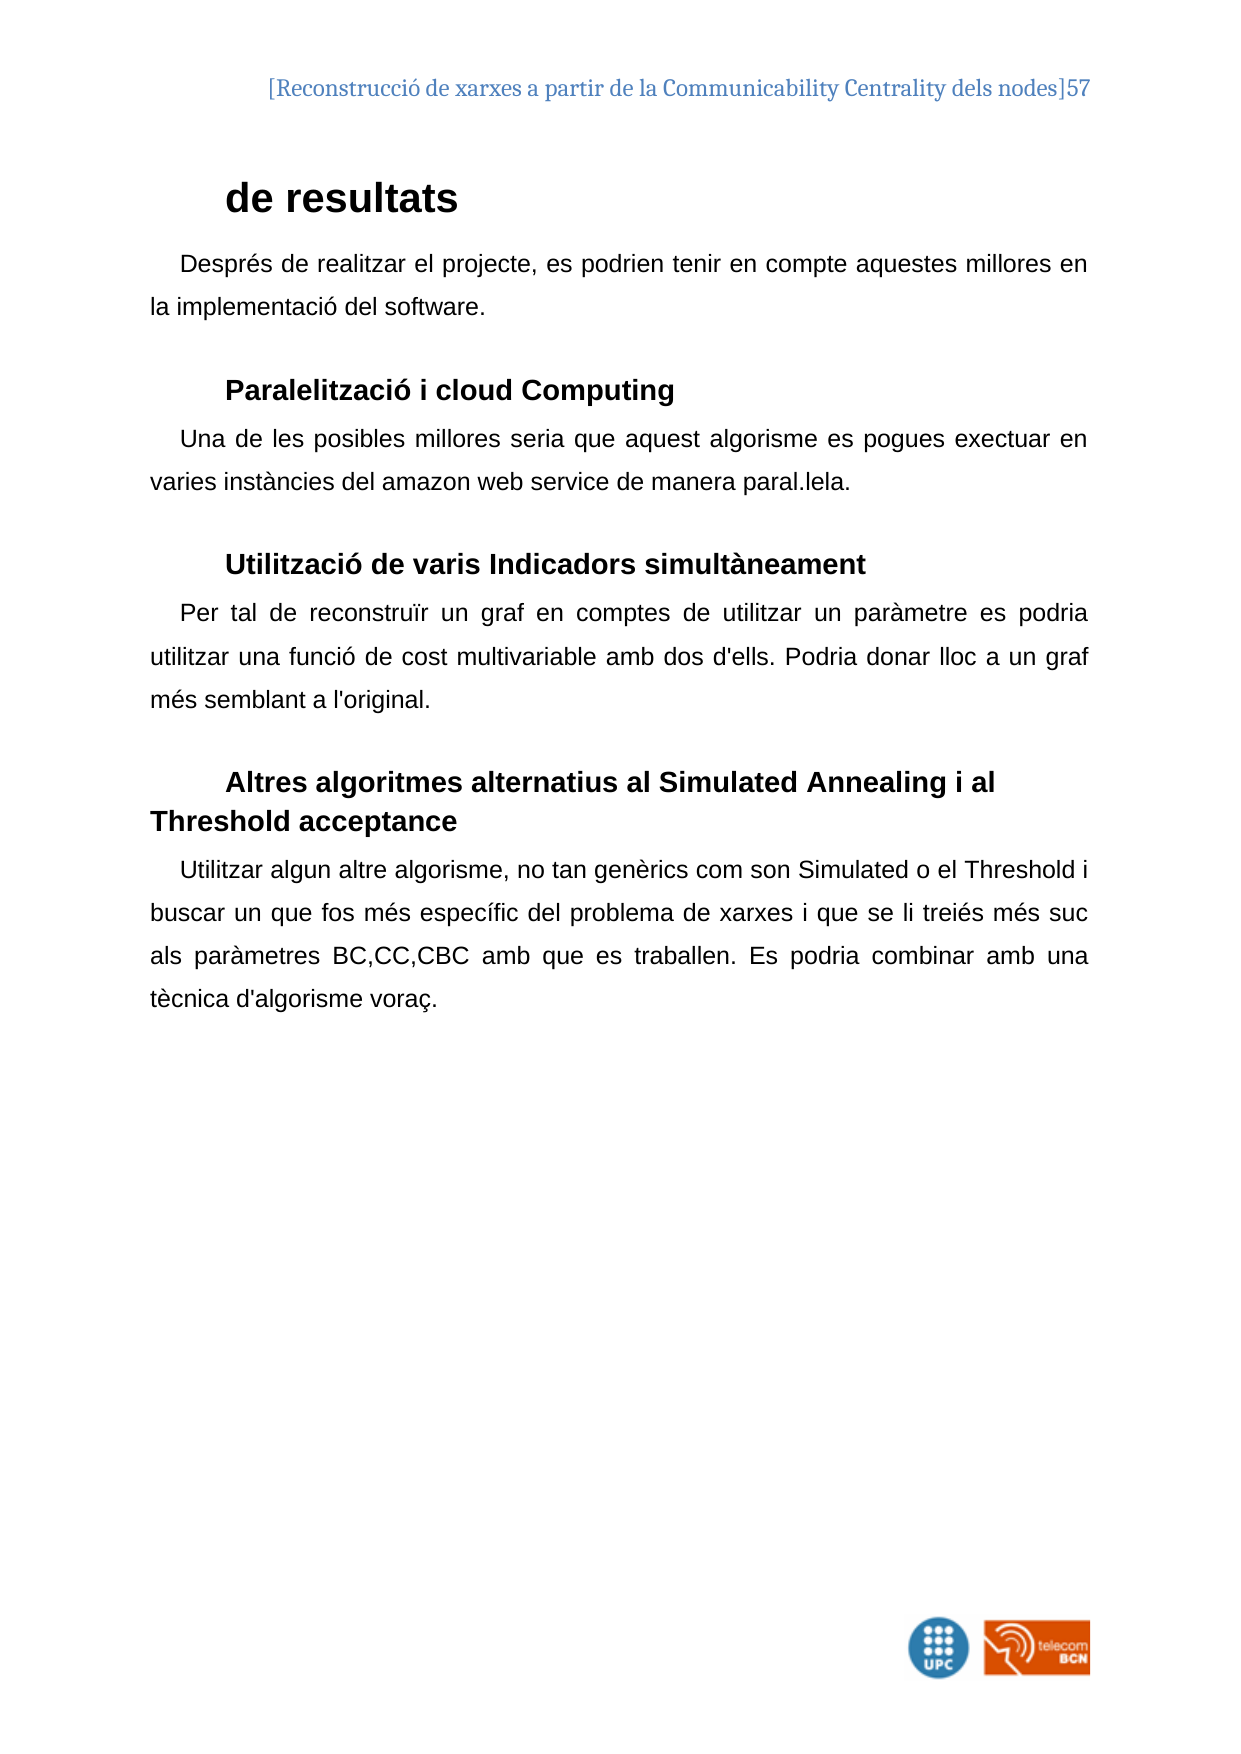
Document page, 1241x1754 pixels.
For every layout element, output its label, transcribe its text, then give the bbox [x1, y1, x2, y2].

text Després de realitzar el projecte, es podrien tenir en compte aquestes millores en la implementació del software. [150, 249, 1090, 321]
subtitle de resultats [187, 173, 1090, 221]
text Una de les posibles millores seria que aquest algorisme es pogues exectuar en varies instàncies del amazon web service de manera paral.lela. [150, 424, 1090, 496]
picture [904, 1614, 1091, 1681]
subtitle Utilització de varis Indicadors simultàneament [150, 547, 1090, 581]
text Per tal de reconstruïr un graf en comptes de utilitzar un paràmetre es podria utilitzar una funció de cost multivariable amb dos d'ells. Podria donar lloc a un graf més semblant a l'original. [150, 598, 1090, 713]
text Utilitzar algun altre algorisme, no tan genèrics com son Simulated o el Threshold i buscar un que fos més específic del problema de xarxes i que se li treiés més suc als paràmetres BC,CC,CBC amb que es traballen. Es podria combinar amb una tècnica d'algorisme voraç. [150, 855, 1090, 1013]
subtitle Altres algoritmes alternatius al Simulated Annealing i al Threshold acceptance [150, 765, 1090, 837]
subtitle Paralelització i cloud Computing [150, 373, 1090, 406]
